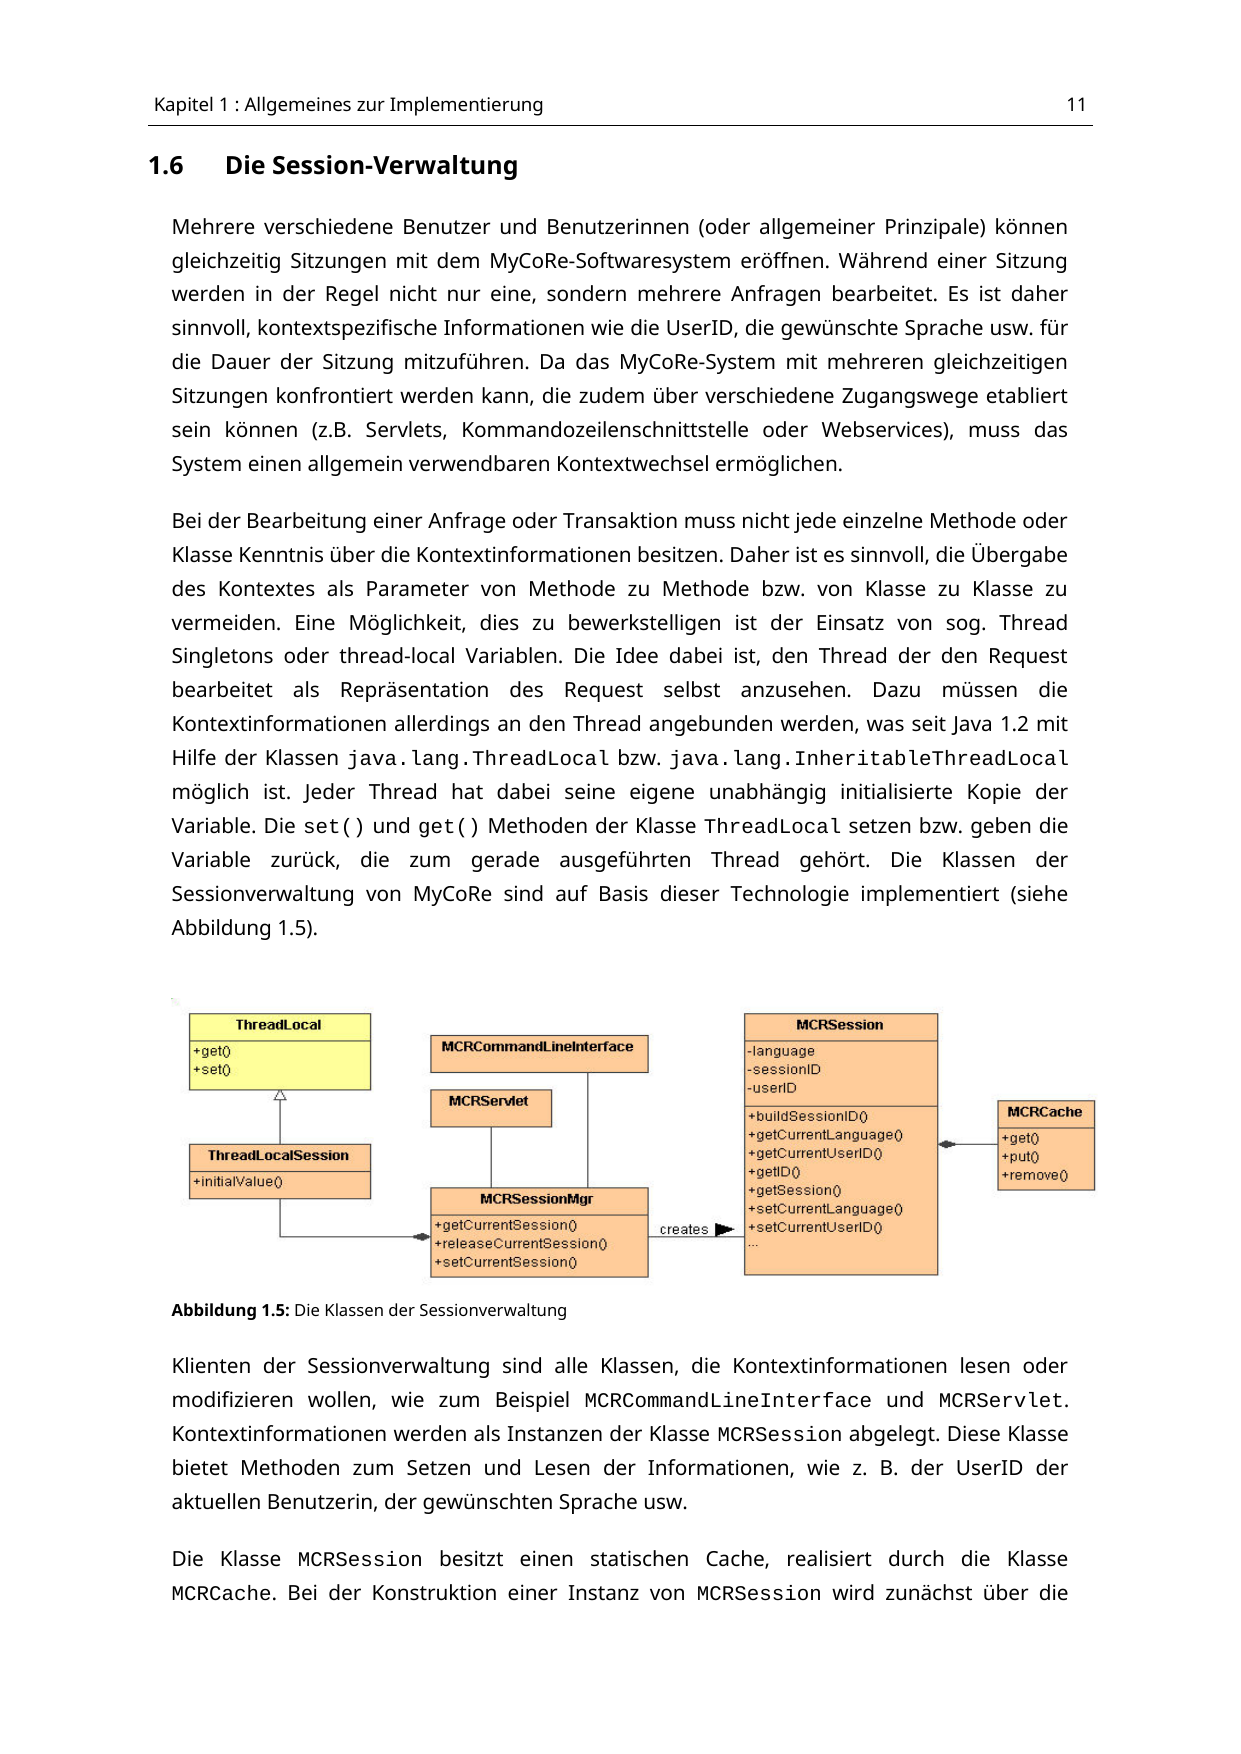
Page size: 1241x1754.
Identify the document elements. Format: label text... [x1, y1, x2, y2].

picture [171, 998, 1117, 1294]
text Mehrere verschiedene Benutzer und Benutzerinnen (oder allgemeiner Prinzipale) können gleichzeitig Sitzungen mit dem MyCoRe-Softwaresystem eröffnen. Während einer Sitzung werden in der Regel nicht nur eine, sondern mehrere Anfragen bearbeitet. Es ist daher sinnvoll, kontextspezifische Informationen wie die UserID, die gewünschte Sprache usw. für die Dauer der Sitzung mitzuführen. Da das MyCoRe-System mit mehreren gleichzeitigen Sitzungen konfrontiert werden kann, die zudem über verschiedene Zugangswege etabliert sein können (z.B. Servlets, Kommandozeilenschnittstelle oder Webservices), muss das System einen allgemein verwendbaren Kontextwechsel ermöglichen. [171, 212, 1069, 477]
text Abbildung 1.5: Die Klassen der Sessionverwaltung [171, 999, 1120, 1322]
subtitle Die Session-Verwaltung [148, 148, 1092, 182]
text Die Klasse MCRSession besitzt einen statischen Cache, realisiert durch die Klasse MCRCache. Bei der Konstruktion einer Instanz von MCRSession wird zunächst über die [171, 1544, 1069, 1607]
text Klienten der Sessionverwaltung sind alle Klassen, die Kontextinformationen lesen oder modifizieren wollen, wie zum Beispiel MCRCommandLineInterface und MCRServlet. Kontextinformationen werden als Instanzen der Klasse MCRSession abgelegt. Diese Klasse bietet Methoden zum Setzen und Lesen der Informationen, wie z. B. der UserID der aktuellen Benutzerin, der gewünschten Sprache usw. [148, 970, 1144, 1515]
text Bei der Bearbeitung einer Anfrage oder Transaktion muss nicht jede einzelne Methode oder Klasse Kenntnis über die Kontextinformationen besitzen. Daher ist es sinnvoll, die Übergabe des Kontextes als Parameter von Methode zu Methode bzw. von Klasse zu Klasse zu vermeiden. Eine Möglichkeit, dies zu bewerkstelligen ist der Einsatz von sog. Thread Singletons oder thread-local Variablen. Die Idee dabei ist, den Thread der den Request bearbeitet als Repräsentation des Request selbst anzusehen. Dazu müssen die Kontextinformationen allerdings an den Thread angebunden werden, was seit Java 1.2 mit Hilfe der Klassen java.lang.ThreadLocal bzw. java.lang.InheritableThreadLocal möglich ist. Jeder Thread hat dabei seine eigene unabhängig initialisierte Kopie der Variable. Die set() und get() Methoden der Klasse ThreadLocal setzen bzw. geben die Variable zurück, die zum gerade ausgeführten Thread gehört. Die Klassen der Sessionverwaltung von MyCoRe sind auf Basis dieser Technologie implementiert (siehe Abbildung 1.5). [171, 506, 1069, 941]
